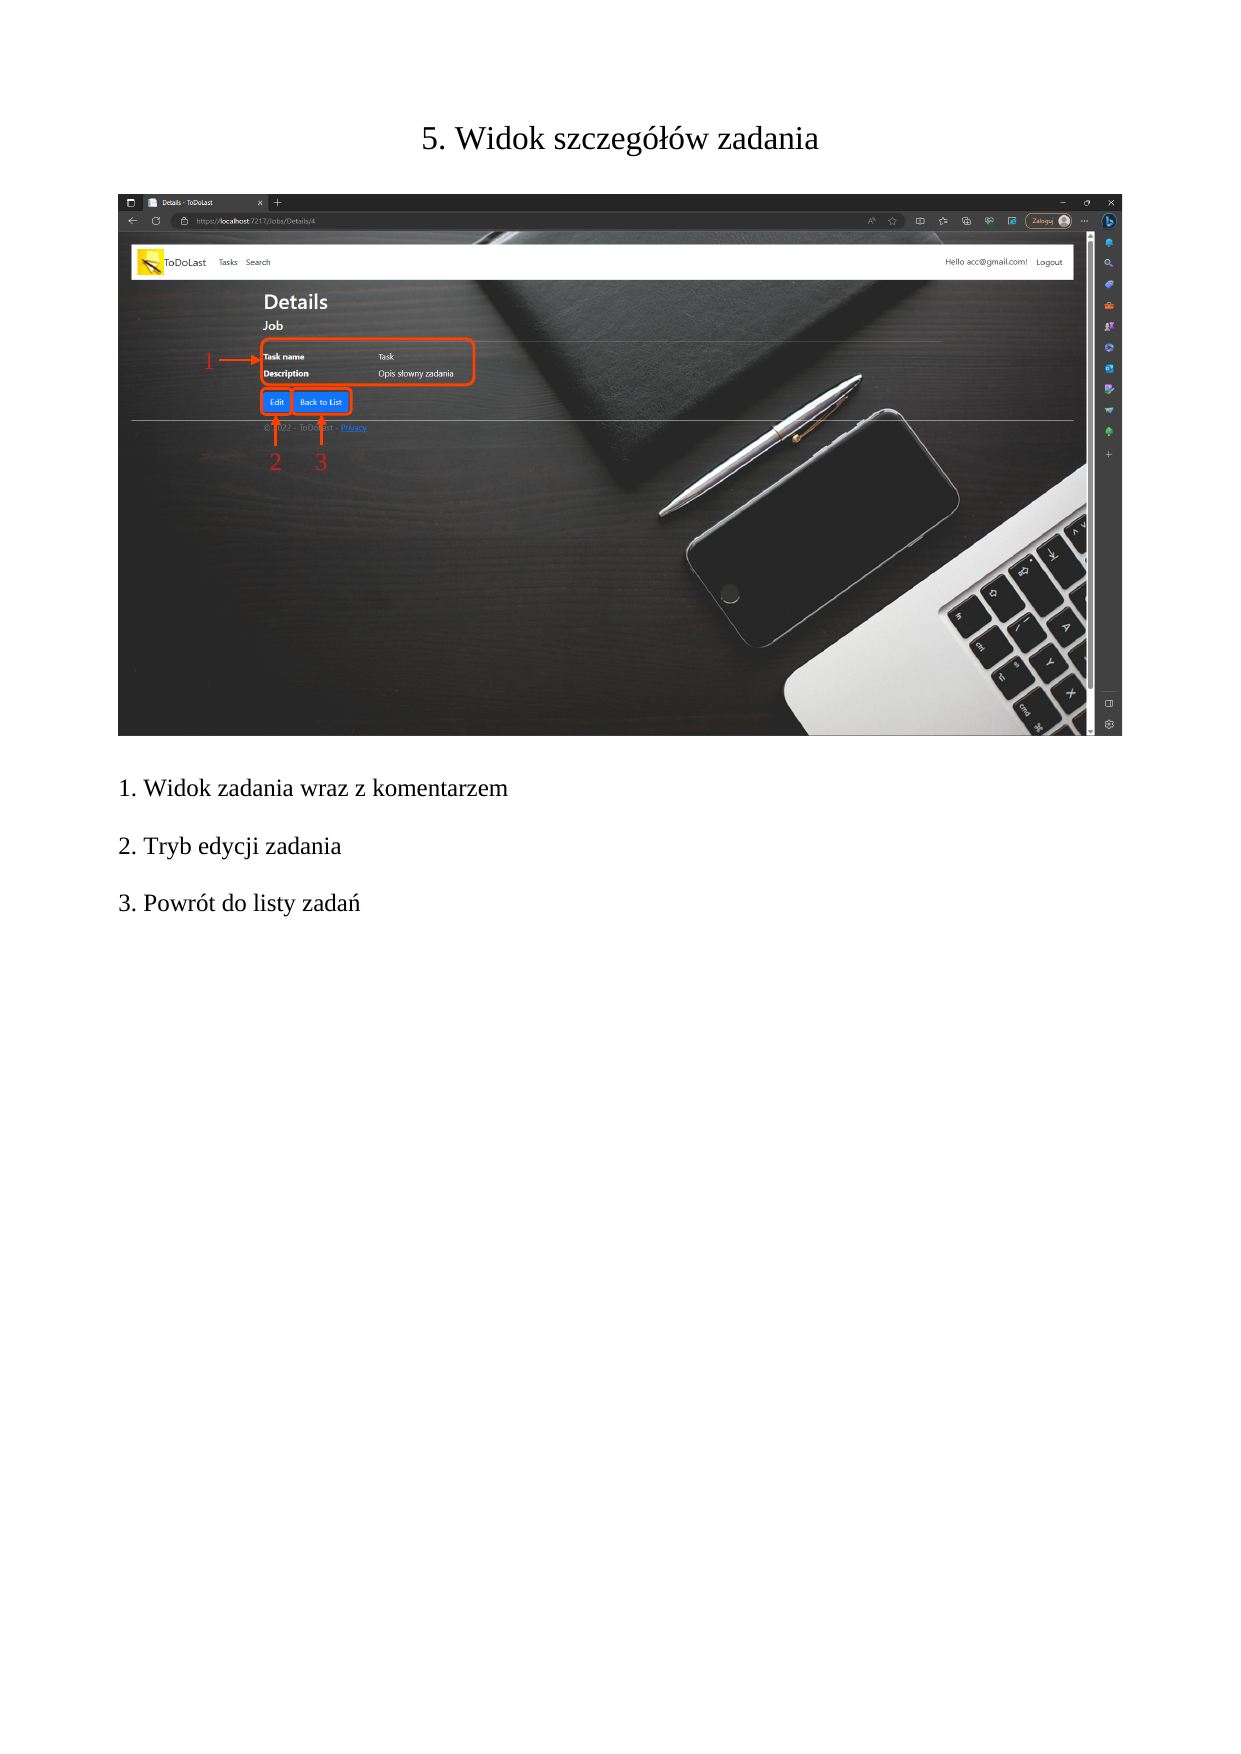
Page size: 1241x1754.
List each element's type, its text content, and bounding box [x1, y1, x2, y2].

text 5. Widok szczegółów zadania [118, 118, 1122, 156]
text 2. Tryb edycji zadania [118, 831, 1122, 860]
text 1. Widok zadania wraz z komentarzem [118, 773, 1122, 802]
text 3. Powrót do listy zadań [118, 888, 1122, 917]
picture [118, 194, 1123, 736]
